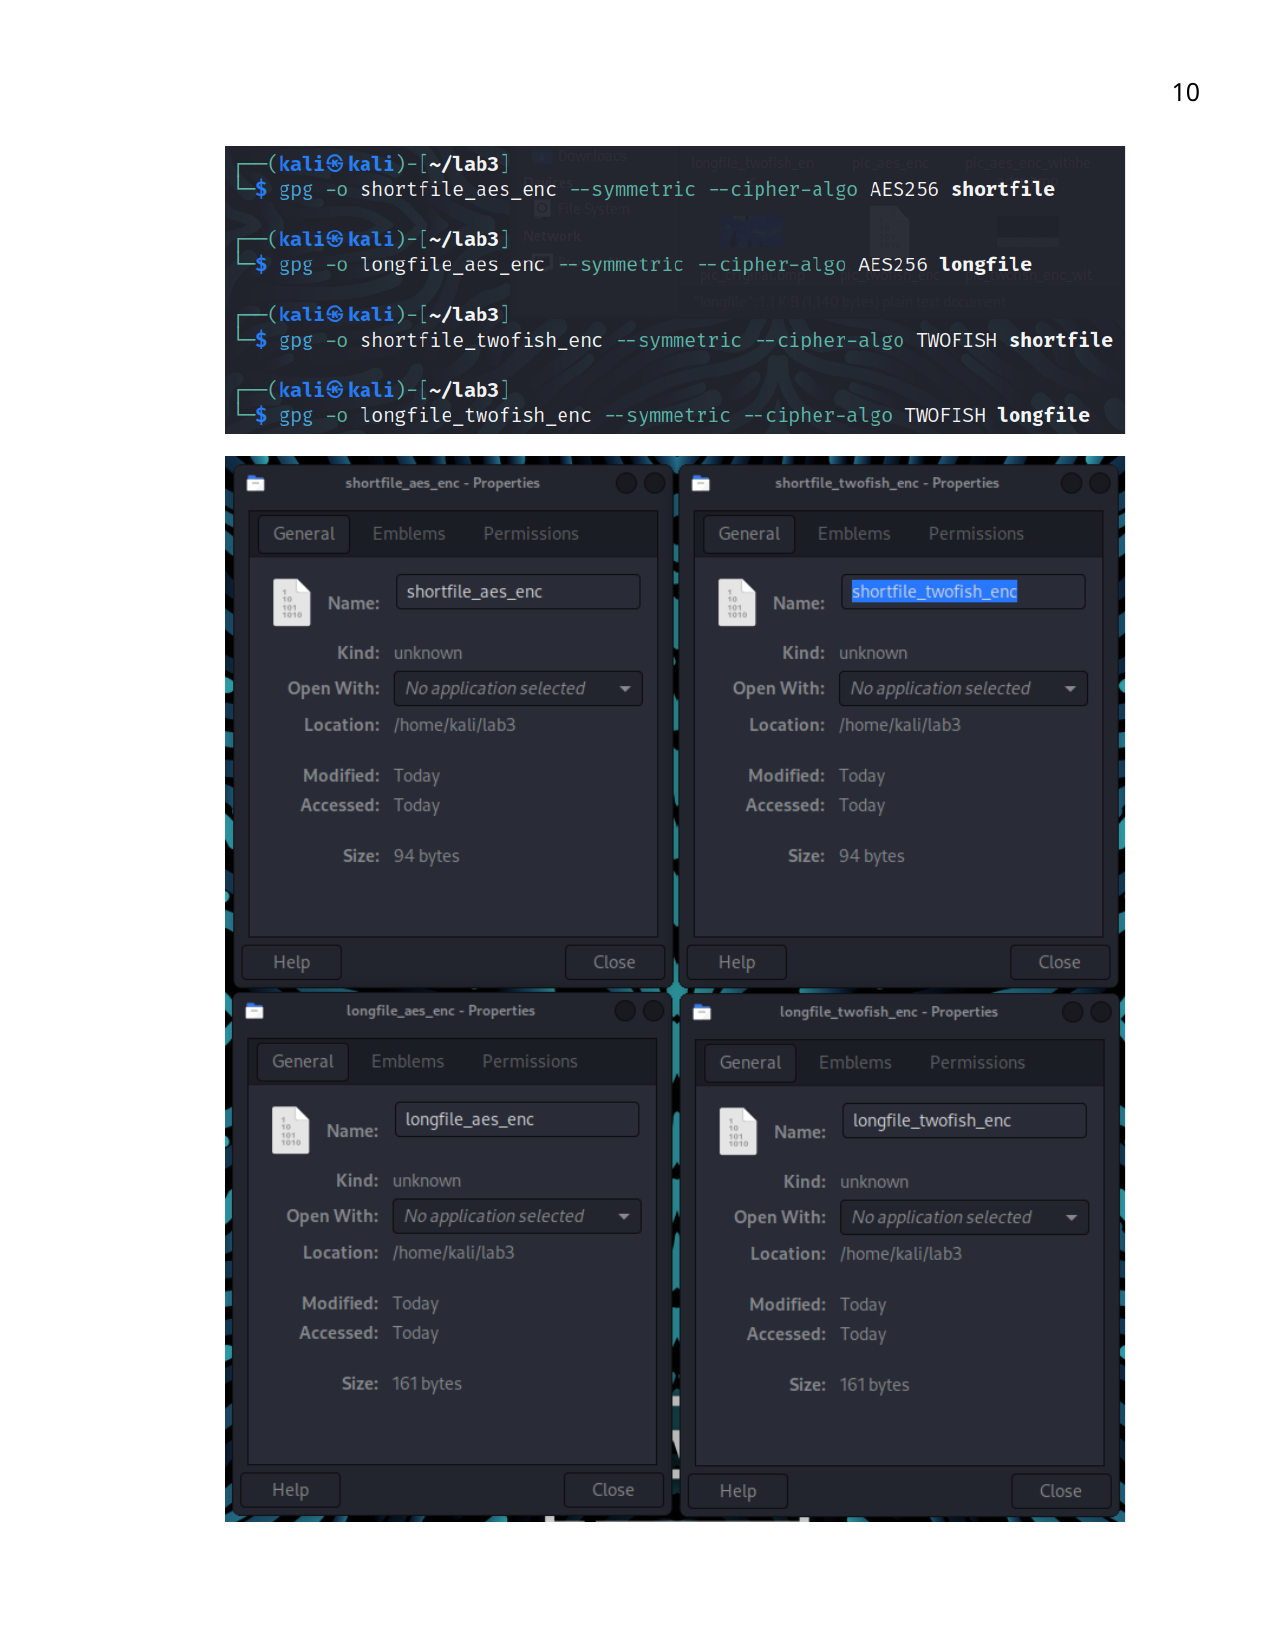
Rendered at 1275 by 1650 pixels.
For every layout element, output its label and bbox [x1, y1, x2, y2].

picture [225, 456, 1125, 1522]
picture [225, 146, 1125, 434]
